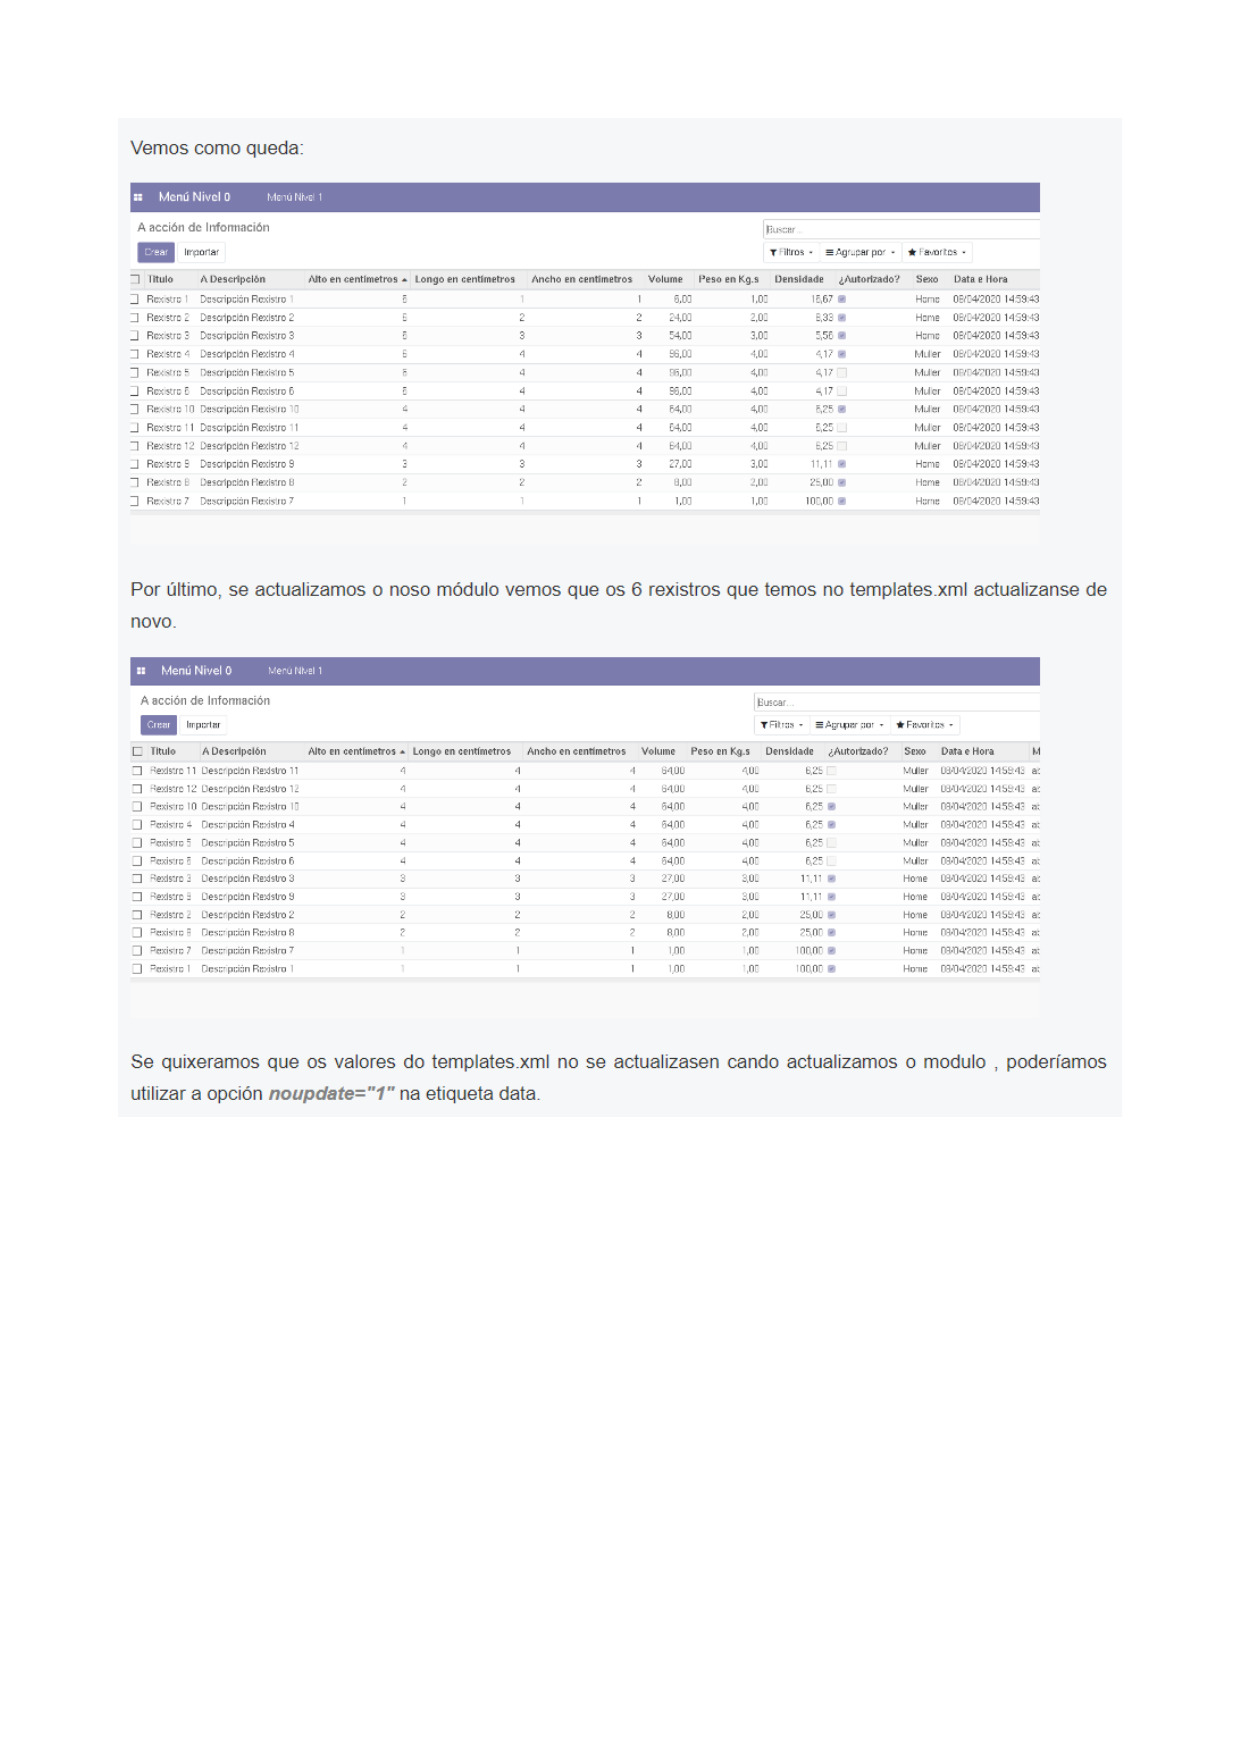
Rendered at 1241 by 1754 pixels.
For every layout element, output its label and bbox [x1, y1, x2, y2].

picture [118, 118, 1123, 1117]
